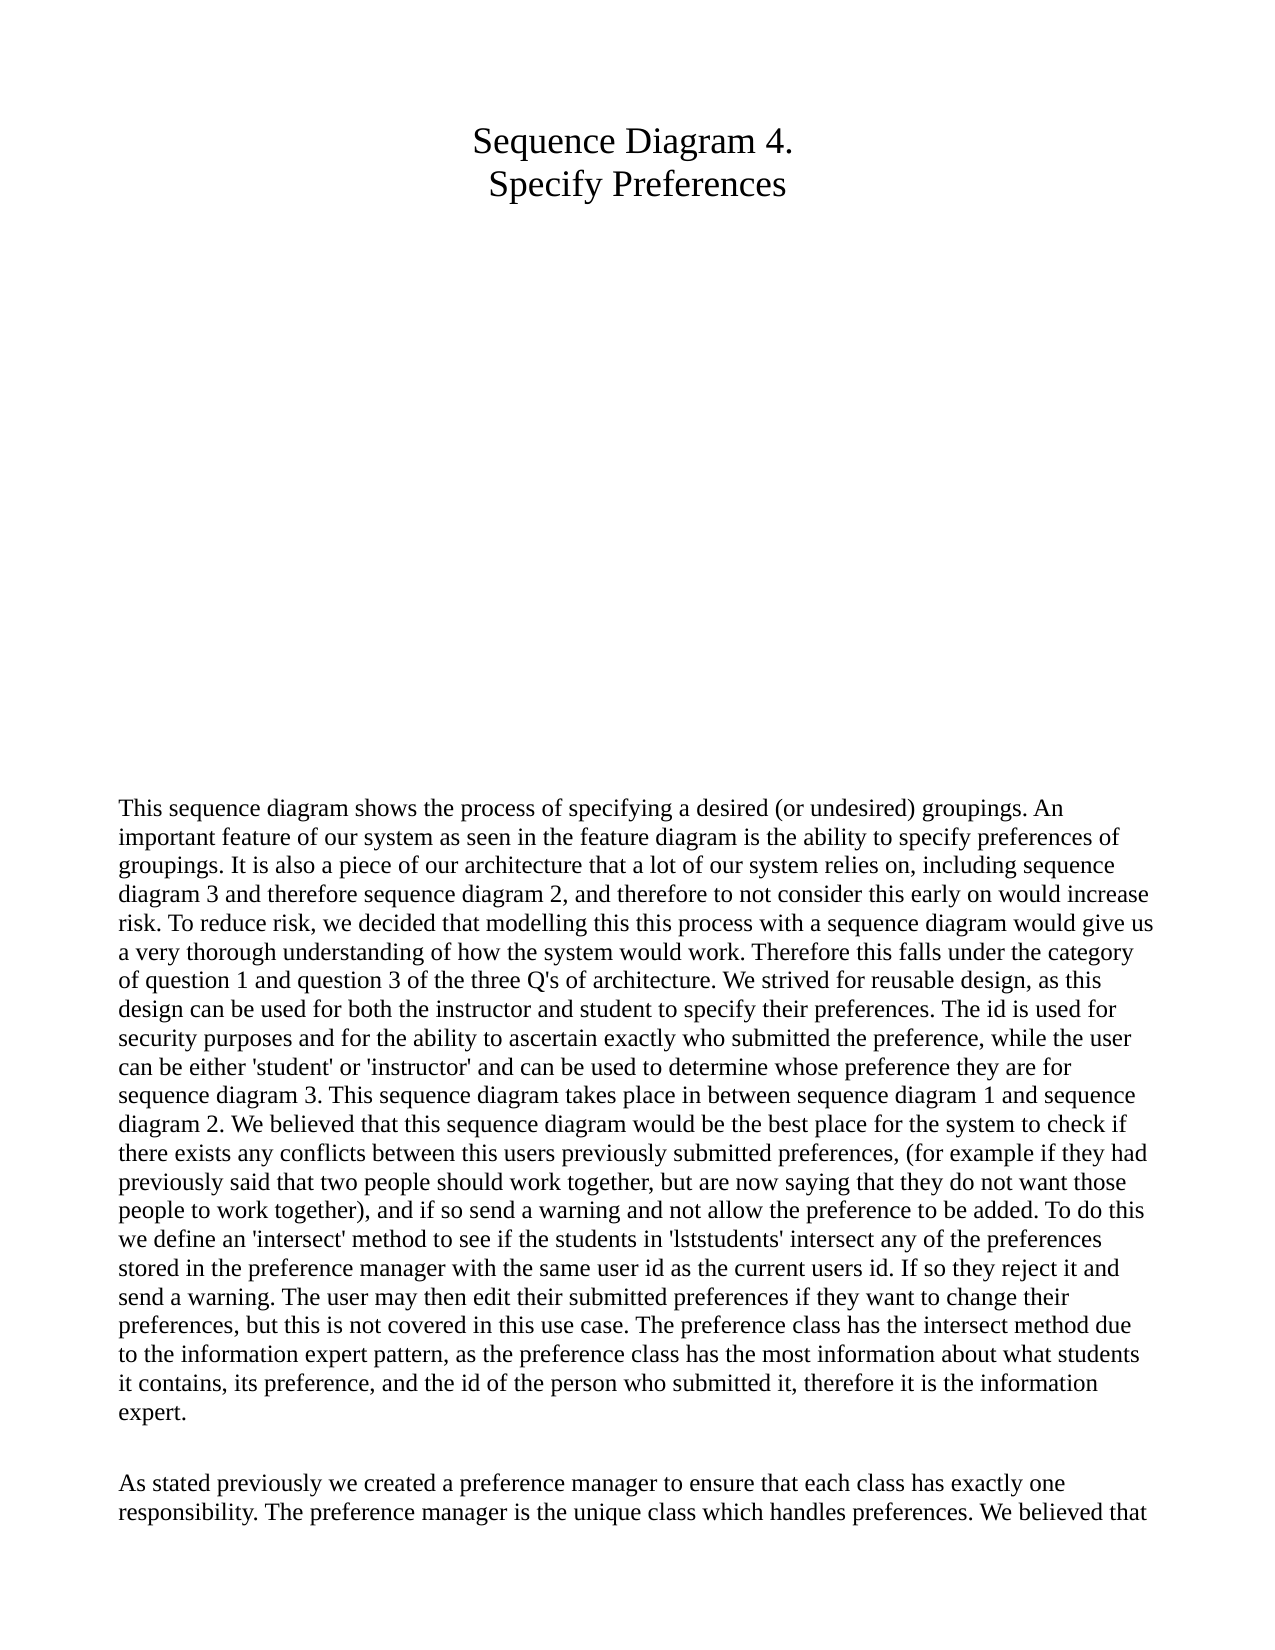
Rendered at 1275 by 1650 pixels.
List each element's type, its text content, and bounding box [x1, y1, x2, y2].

text This sequence diagram shows the process of specifying a desired (or undesired) groupings. An important feature of our system as seen in the feature diagram is the ability to specify preferences of groupings. It is also a piece of our architecture that a lot of our system relies on, including sequence diagram 3 and therefore sequence diagram 2, and therefore to not consider this early on would increase risk. To reduce risk, we decided that modelling this this process with a sequence diagram would give us a very thorough understanding of how the system would work. Therefore this falls under the category of question 1 and question 3 of the three Q's of architecture. We strived for reusable design, as this design can be used for both the instructor and student to specify their preferences. The id is used for security purposes and for the ability to ascertain exactly who submitted the preference, while the user can be either 'student' or 'instructor' and can be used to determine whose preference they are for sequence diagram 3. This sequence diagram takes place in between sequence diagram 1 and sequence diagram 2. We believed that this sequence diagram would be the best place for the system to check if there exists any conflicts between this users previously submitted preferences, (for example if they had previously said that two people should work together, but are now saying that they do not want those people to work together), and if so send a warning and not allow the preference to be added. To do this we define an 'intersect' method to see if the students in 'lststudents' intersect any of the preferences stored in the preference manager with the same user id as the current users id. If so they reject it and send a warning. The user may then edit their submitted preferences if they want to change their preferences, but this is not covered in this use case. The preference class has the intersect method due to the information expert pattern, as the preference class has the most information about what students it contains, its preference, and the id of the person who submitted it, therefore it is the information expert. [118, 793, 1157, 1425]
text As stated previously we created a preference manager to ensure that each class has exactly one responsibility. The preference manager is the unique class which handles preferences. We believed that [118, 1468, 1157, 1526]
text Sequence Diagram 4. [118, 118, 1157, 161]
text Specify Preferences [118, 161, 1157, 204]
